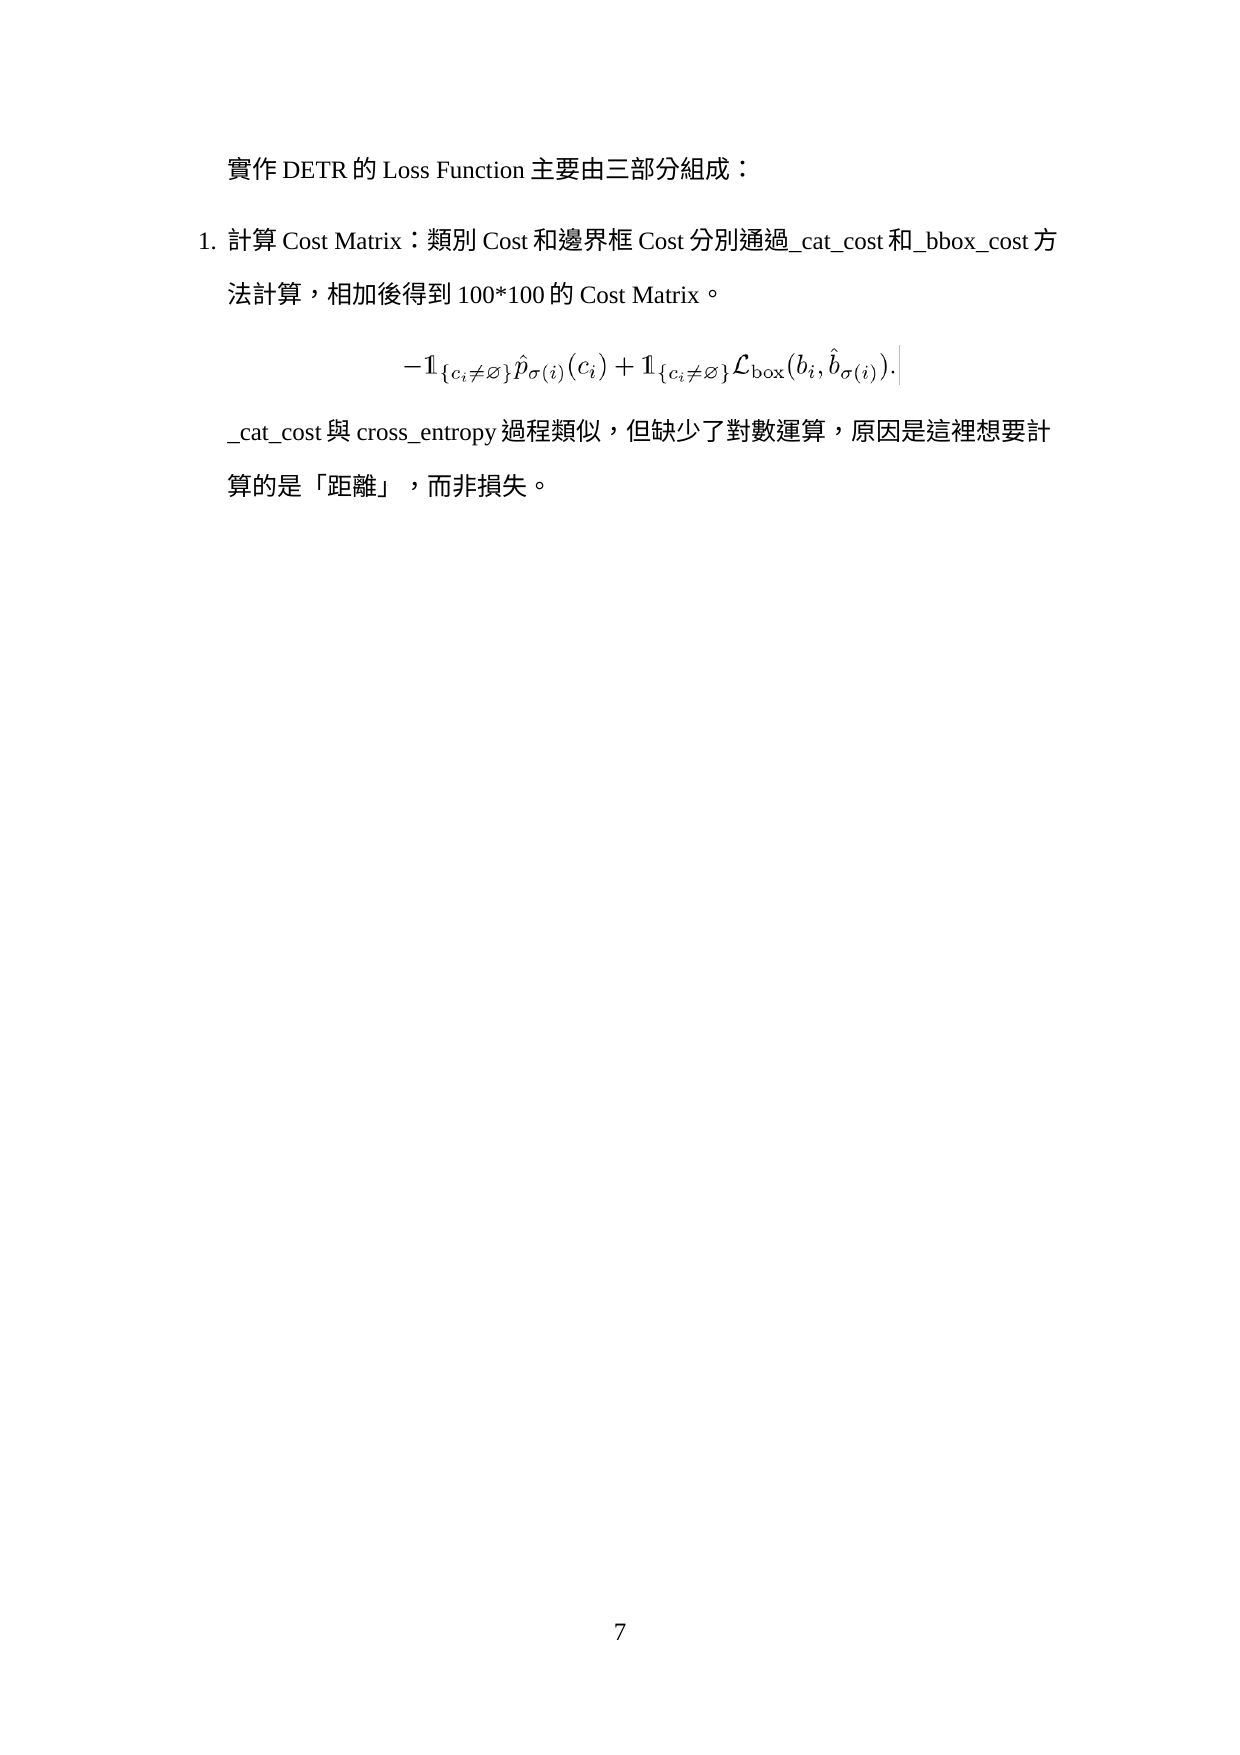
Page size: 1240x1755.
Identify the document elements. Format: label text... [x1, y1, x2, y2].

picture [389, 345, 900, 385]
text 實作DETR的Loss Function主要由三部分組成： [177, 150, 1062, 186]
list 計算Cost Matrix：類別Cost和邊界框Cost分別通過_cat_cost和_bbox_cost方法計算，相加後得到100*100的Cost Matrix。 [198, 221, 1062, 311]
list _cat_cost與cross_entropy過程類似，但缺少了對數運算，原因是這裡想要計算的是「距離」，而非損失。 [198, 412, 1062, 502]
